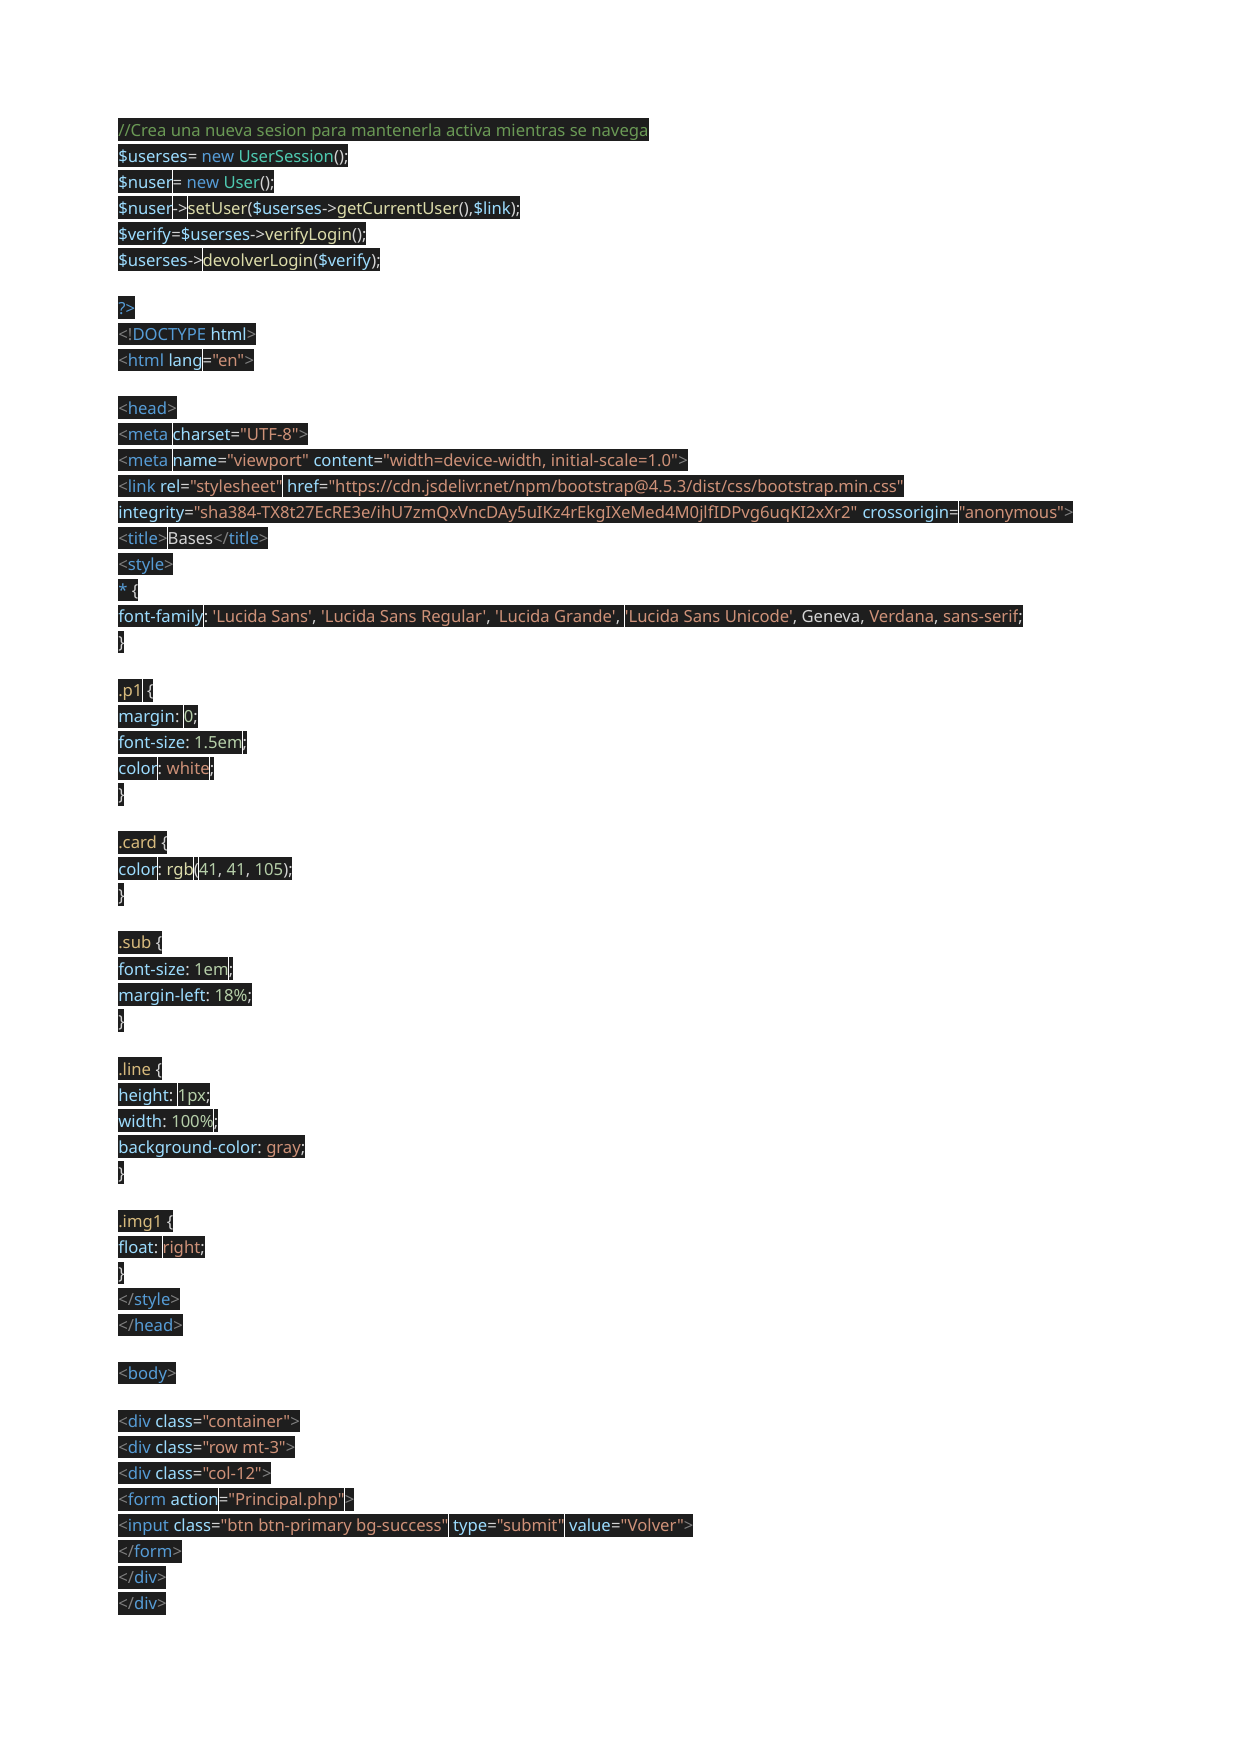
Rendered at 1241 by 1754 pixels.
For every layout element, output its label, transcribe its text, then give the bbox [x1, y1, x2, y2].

text margin: 0; [118, 705, 1122, 728]
text font-size: 1em; [118, 957, 1122, 980]
text .card { [118, 831, 1122, 854]
text <!DOCTYPE html> [118, 322, 1122, 345]
text <meta charset="UTF-8"> [118, 422, 1122, 445]
text <div class="col-12"> [118, 1462, 1122, 1484]
text <div class="row mt-3"> [118, 1436, 1122, 1458]
text height: 1px; [118, 1083, 1122, 1106]
text <body> [118, 1362, 1122, 1384]
text color: white; [118, 757, 1122, 780]
text </div> [118, 1592, 1122, 1615]
text background-color: gray; [118, 1135, 1122, 1158]
text } [118, 883, 1122, 906]
text </form> [118, 1540, 1122, 1563]
text integrity="sha384-TX8t27EcRE3e/ihU7zmQxVncDAy5uIKz4rEkgIXeMed4M0jlfIDPvg6uqKI2xXr2" crossorigin="anonymous"> [118, 501, 1122, 523]
text .sub { [118, 931, 1122, 954]
text * { [118, 579, 1122, 601]
text .p1 { [118, 679, 1122, 702]
text } [118, 631, 1122, 653]
text $userses->devolverLogin($verify); [118, 248, 1122, 271]
text float: right; [118, 1236, 1122, 1258]
text width: 100%; [118, 1109, 1122, 1132]
text ?> [118, 296, 1122, 319]
text $verify=$userses->verifyLogin(); [118, 222, 1122, 245]
text .img1 { [118, 1209, 1122, 1232]
text margin-left: 18%; [118, 983, 1122, 1006]
text <form action="Principal.php"> [118, 1488, 1122, 1511]
text } [118, 1262, 1122, 1284]
text </div> [118, 1566, 1122, 1589]
text .line { [118, 1057, 1122, 1080]
text $nuser= new User(); [118, 170, 1122, 193]
text font-family: 'Lucida Sans', 'Lucida Sans Regular', 'Lucida Grande', 'Lucida Sans Unicode', Geneva, Verdana, sans-serif; [118, 605, 1122, 627]
text //Crea una nueva sesion para mantenerla activa mientras se navega [118, 118, 1122, 141]
text } [118, 783, 1122, 806]
text <head> [118, 396, 1122, 419]
text </style> [118, 1288, 1122, 1310]
text <style> [118, 553, 1122, 575]
text <html lang="en"> [118, 348, 1122, 371]
text </head> [118, 1314, 1122, 1336]
text color: rgb(41, 41, 105); [118, 857, 1122, 880]
text <meta name="viewport" content="width=device-width, initial-scale=1.0"> [118, 448, 1122, 471]
text $userses= new UserSession(); [118, 144, 1122, 167]
text } [118, 1009, 1122, 1032]
text <link rel="stylesheet" href="https://cdn.jsdelivr.net/npm/bootstrap@4.5.3/dist/css/bootstrap.min.css" [118, 474, 1122, 497]
text font-size: 1.5em; [118, 731, 1122, 754]
text } [118, 1161, 1122, 1184]
text <input class="btn btn-primary bg-success" type="submit" value="Volver"> [118, 1514, 1122, 1537]
text $nuser->setUser($userses->getCurrentUser(),$link); [118, 196, 1122, 219]
text <title>Bases</title> [118, 527, 1122, 549]
text <div class="container"> [118, 1410, 1122, 1432]
